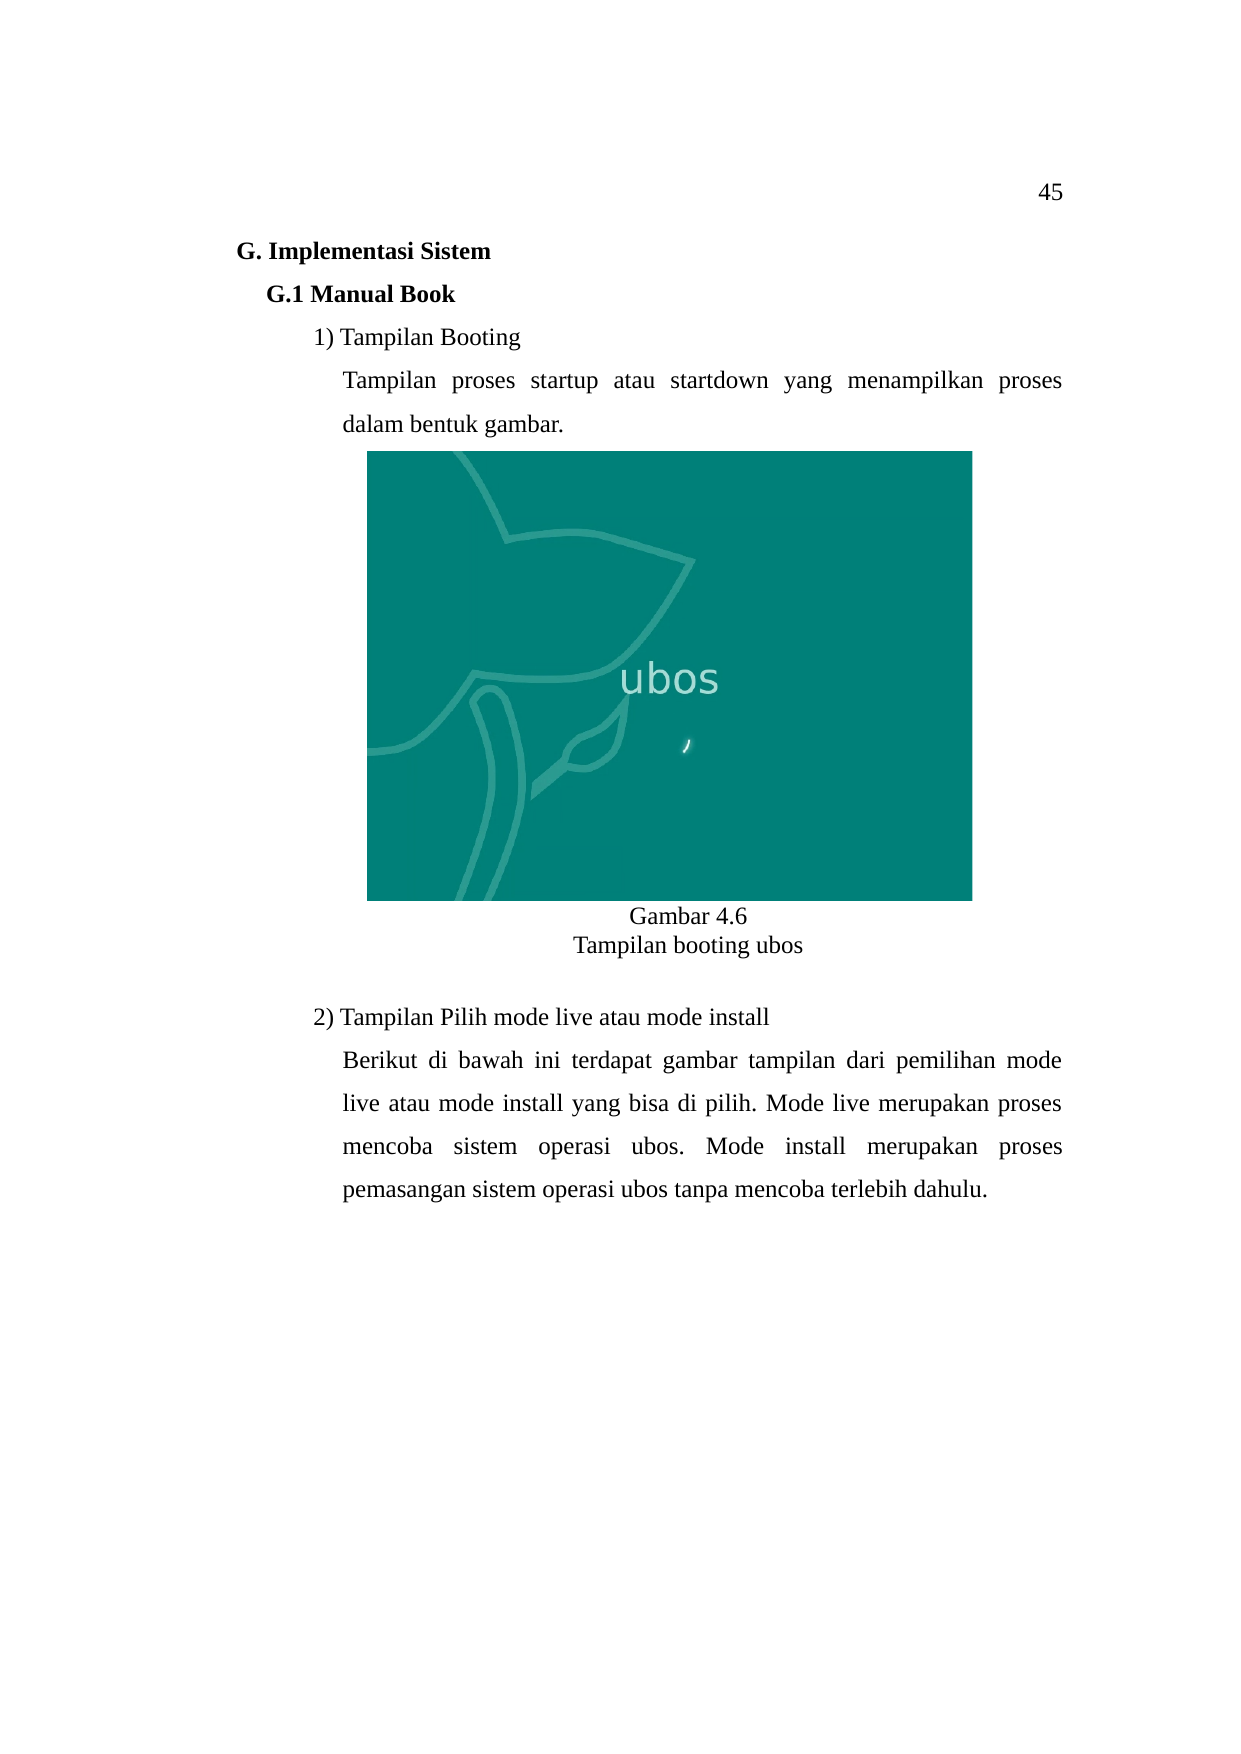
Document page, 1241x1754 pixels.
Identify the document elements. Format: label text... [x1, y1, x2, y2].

text 1) Tampilan Booting [313, 322, 1063, 351]
text 2) Tampilan Pilih mode live atau mode install [313, 1002, 1063, 1030]
text Tampilan proses startup atau startdown yang menampilkan proses dalam bentuk gambar. [342, 366, 1063, 437]
text Tampilan booting ubos [313, 930, 1063, 958]
text Gambar 4.6 [313, 452, 1063, 930]
picture [367, 451, 973, 901]
text Berikut di bawah ini terdapat gambar tampilan dari pemilihan mode live atau mode install yang bisa di pilih. Mode live merupakan proses mencoba sistem operasi ubos. Mode install merupakan proses pemasangan sistem operasi ubos tanpa mencoba terlebih dahulu. [342, 1045, 1063, 1203]
text G.1 Manual Book [266, 279, 1063, 308]
text G. Implementasi Sistem [236, 236, 1063, 265]
